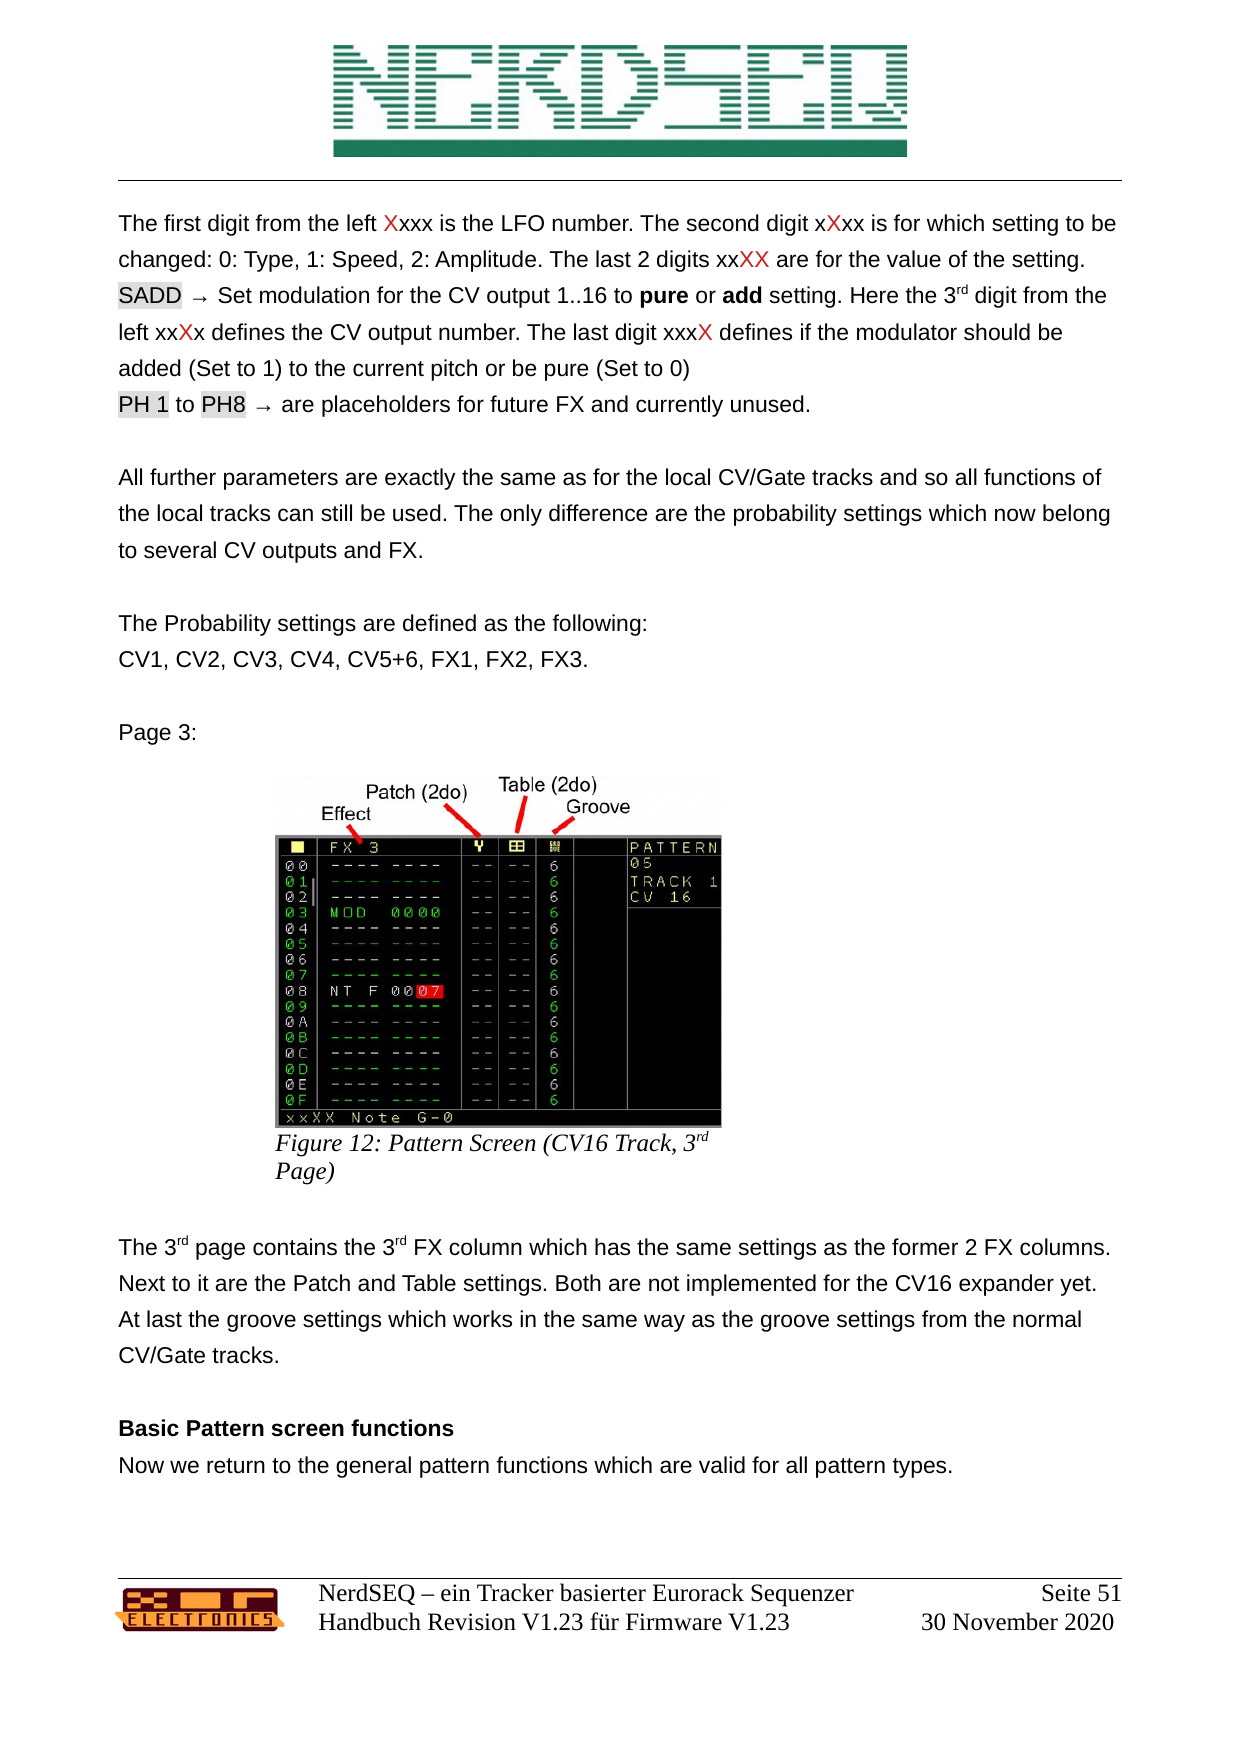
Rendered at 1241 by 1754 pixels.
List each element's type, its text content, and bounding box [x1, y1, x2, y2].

text All further parameters are exactly the same as for the local CV/Gate tracks and so all functions of the local tracks can still be used. The only difference are the probability settings which now belong to several CV outputs and FX. [118, 464, 1122, 563]
text At last the groove settings which works in the same way as the groove settings from the normal CV/Gate tracks. [118, 1306, 1122, 1369]
text The first digit from the left Xxxx is the LFO number. The second digit xXxx is for which setting to be changed: 0: Type, 1: Speed, 2: Amplitude. The last 2 digits xxXX are for the value of the setting. [118, 209, 1122, 272]
text [275, 764, 722, 776]
picture [115, 1584, 285, 1634]
text Figure 12: Pattern Screen (CV16 Track, 3rd Page) [275, 1128, 722, 1185]
text SADD → Set modulation for the CV output 1..16 to pure or add setting. Here the 3rd digit from the left xxXx defines the CV output number. The last digit xxxX defines if the modulator should be added (Set to 1) to the current pitch or be pure (Set to 0) [118, 282, 1122, 381]
picture [333, 45, 908, 157]
text The Probability settings are defined as the following: [118, 609, 1122, 636]
text Next to it are the Patch and Table settings. Both are not implemented for the CV16 expander yet. [118, 1270, 1122, 1296]
text Basic Pattern screen functions [118, 1415, 1122, 1442]
text PH 1 to PH8 → are placeholders for future FX and currently unused. [118, 391, 1122, 418]
text The 3rd page contains the 3rd FX column which has the same settings as the former 2 FX columns. [118, 1233, 1122, 1260]
picture [275, 776, 722, 1128]
text CV1, CV2, CV3, CV4, CV5+6, FX1, FX2, FX3. [118, 646, 1122, 672]
text Now we return to the general pattern functions which are valid for all pattern types. [118, 1452, 1122, 1478]
text Page 3: [118, 718, 1122, 745]
